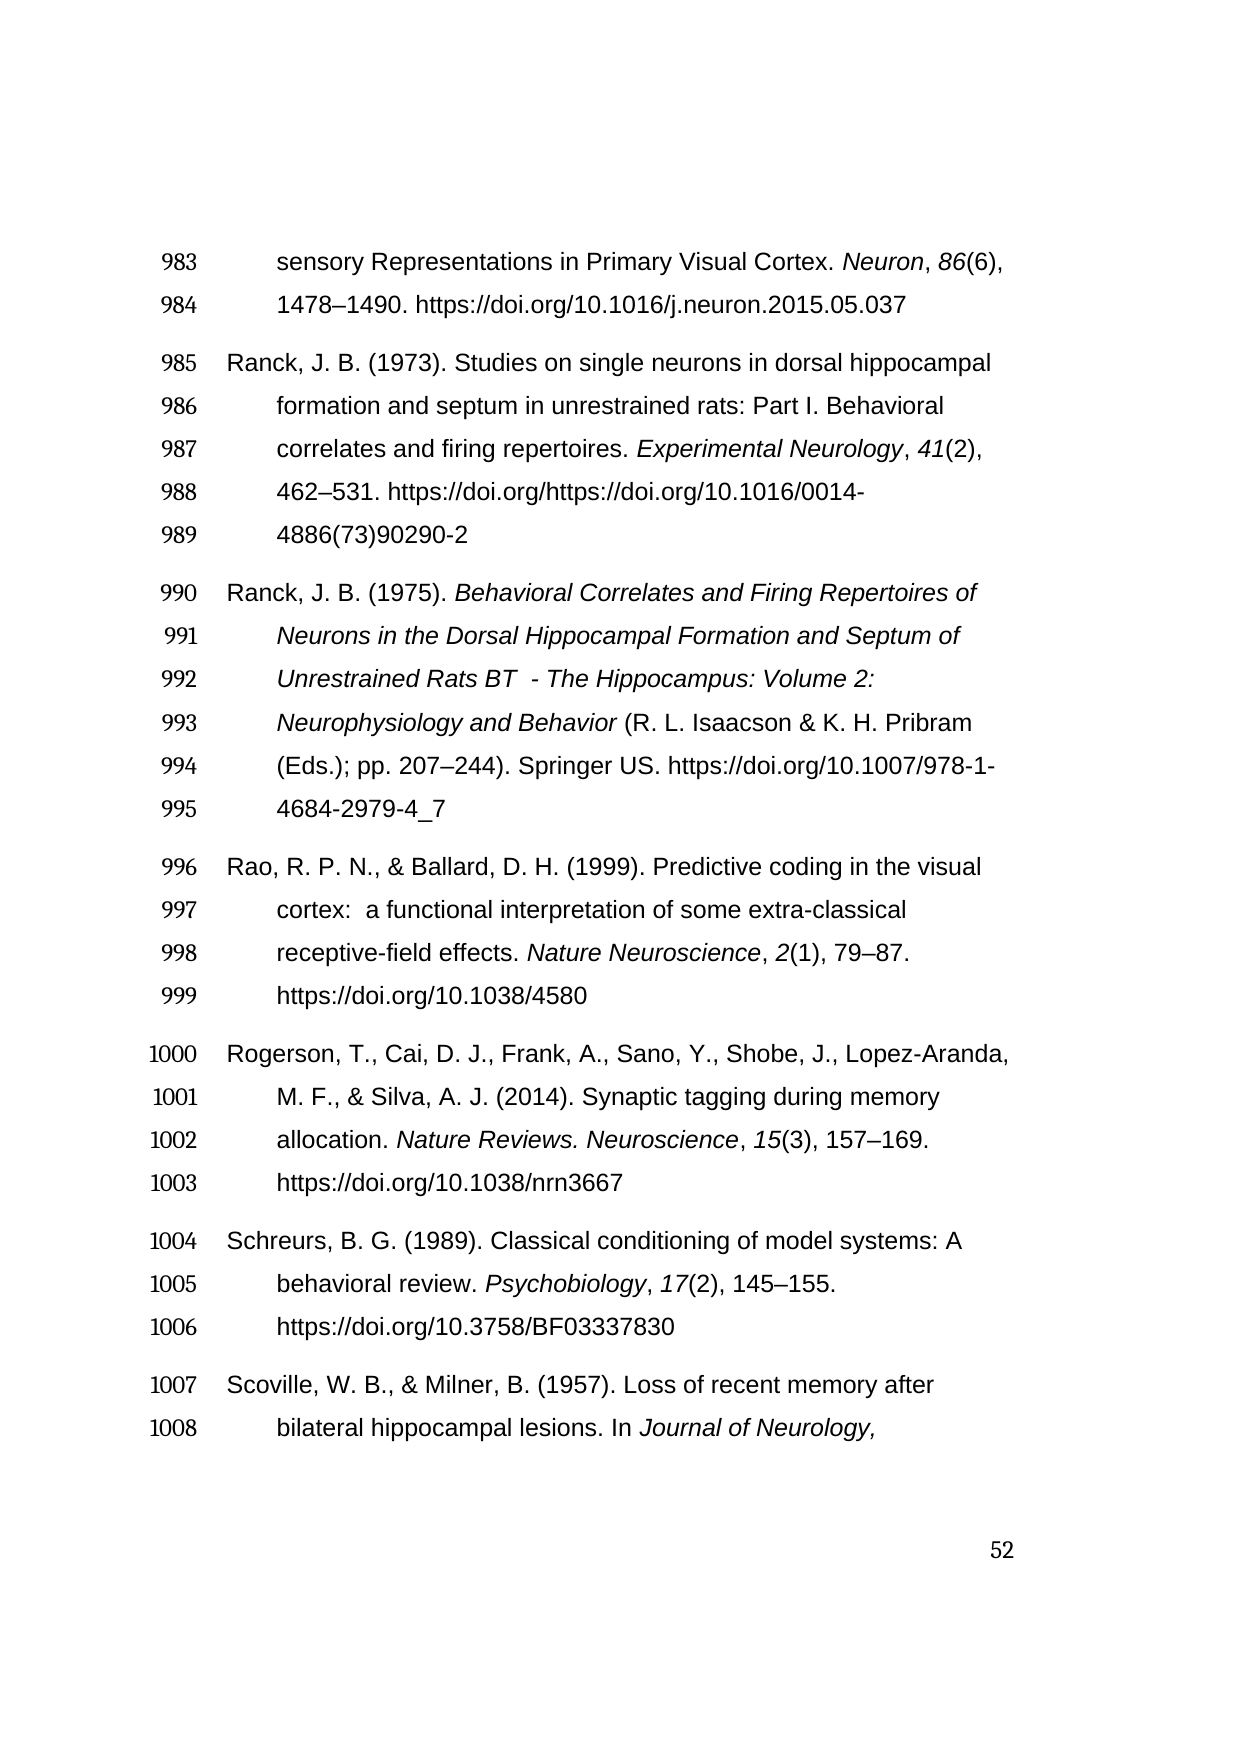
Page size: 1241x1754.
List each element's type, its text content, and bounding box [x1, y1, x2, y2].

text Rogerson, T., Cai, D. J., Frank, A., Sano, Y., Shobe, J., Lopez-Aranda, M. F., & Silva, A. J. (2014). Synaptic tagging during memory allocation. Nature Reviews. Neuroscience, 15(3), 157–169. https://doi.org/10.1038/nrn3667 [226, 1039, 1014, 1197]
text Ranck, J. B. (1973). Studies on single neurons in dorsal hippocampal formation and septum in unrestrained rats: Part I. Behavioral correlates and firing repertoires. Experimental Neurology, 41(2), 462–531. https://doi.org/https://doi.org/10.1016/0014-4886(73)90290-2 [226, 348, 1014, 549]
text Scoville, W. B., & Milner, B. (1957). Loss of recent memory after bilateral hippocampal lesions. In Journal of Neurology, [226, 1370, 1014, 1442]
text Schreurs, B. G. (1989). Classical conditioning of model systems: A behavioral review. Psychobiology, 17(2), 145–155. https://doi.org/10.3758/BF03337830 [226, 1226, 1014, 1341]
text Rao, R. P. N., & Ballard, D. H. (1999). Predictive coding in the visual cortex: a functional interpretation of some extra-classical receptive-field effects. Nature Neuroscience, 2(1), 79–87. https://doi.org/10.1038/4580 [226, 852, 1014, 1010]
text Ranck, J. B. (1975). Behavioral Correlates and Firing Repertoires of Neurons in the Dorsal Hippocampal Formation and Septum of Unrestrained Rats BT - The Hippocampus: Volume 2: Neurophysiology and Behavior (R. L. Isaacson & K. H. Pribram (Eds.); pp. 207–244). Springer US. https://doi.org/10.1007/978-1-4684-2979-4_7 [226, 578, 1014, 823]
text sensory Representations in Primary Visual Cortex. Neuron, 86(6), 1478–1490. https://doi.org/10.1016/j.neuron.2015.05.037 [226, 247, 1014, 319]
